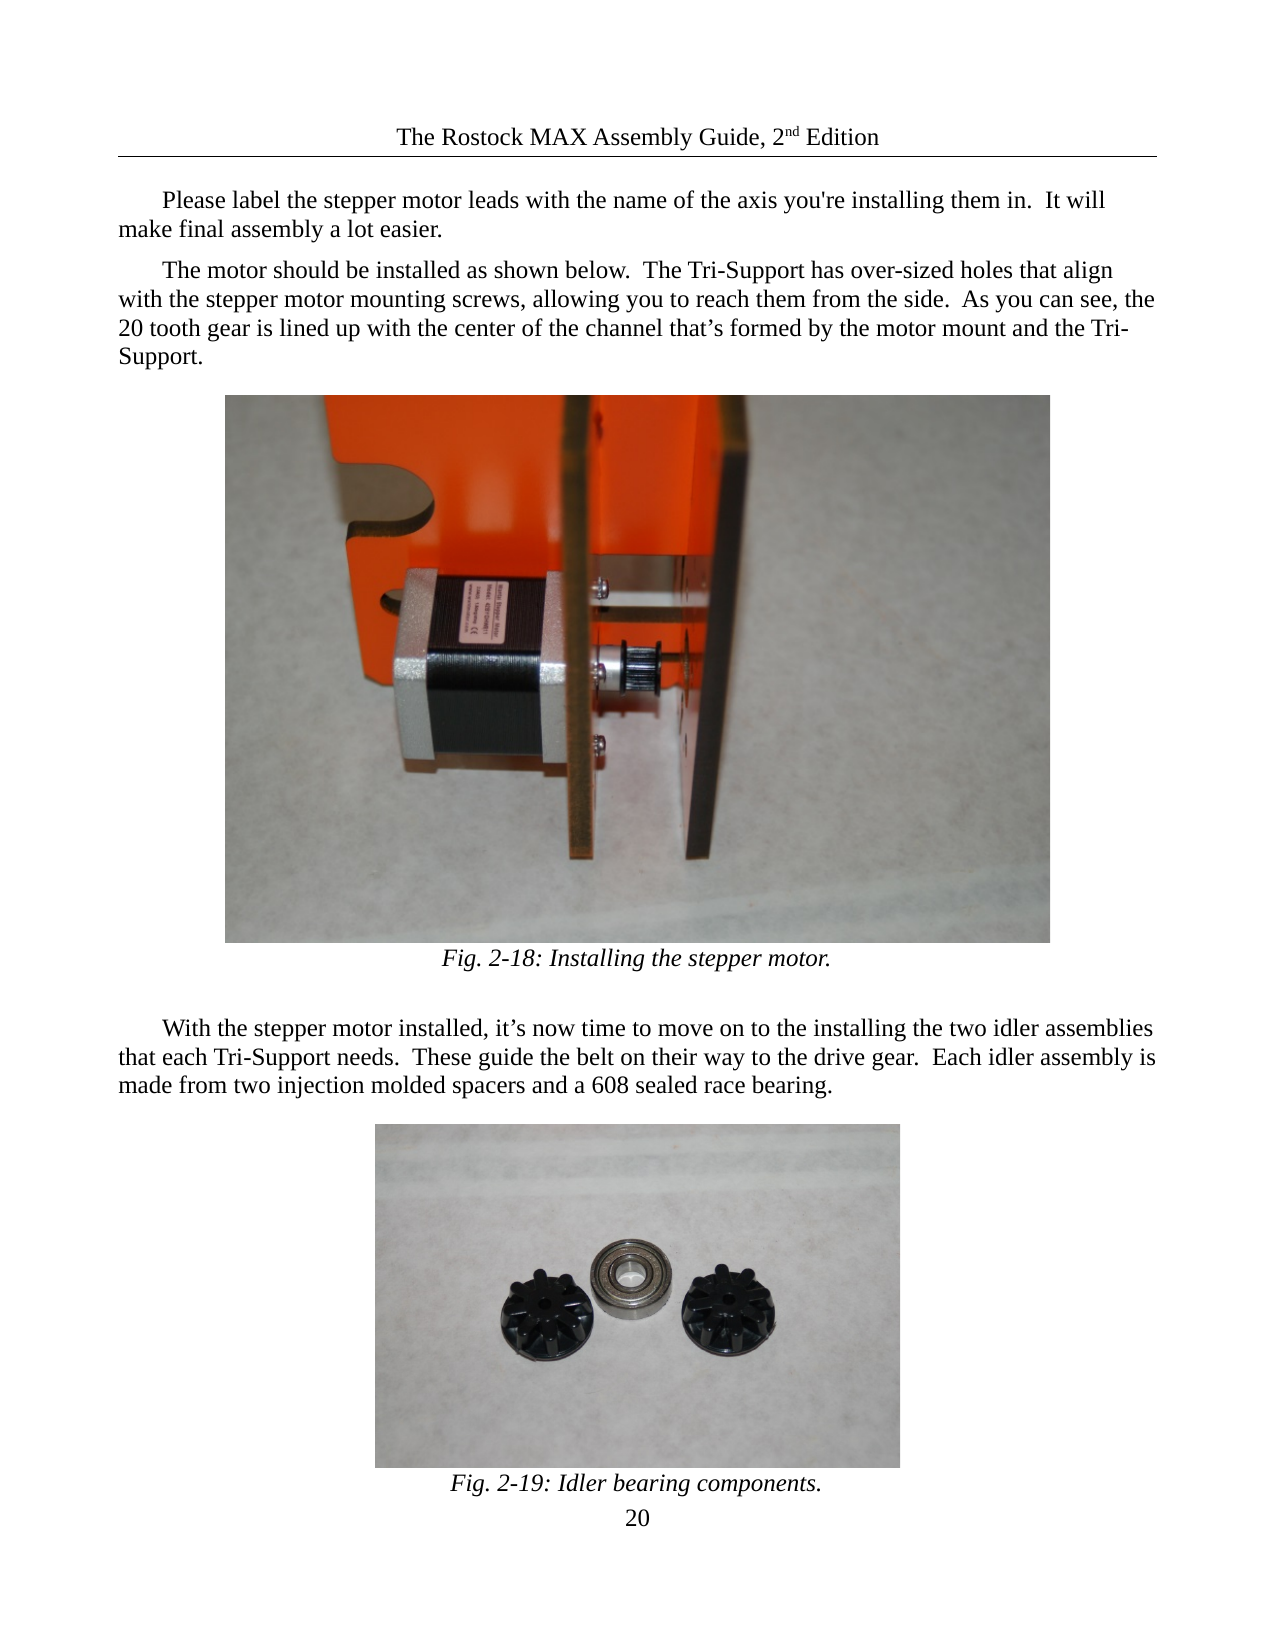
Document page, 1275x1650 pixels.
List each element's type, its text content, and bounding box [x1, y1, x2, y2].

text Please label the stepper motor leads with the name of the axis you're installing them in. It will make final assembly a lot easier. [118, 185, 1157, 243]
text The motor should be installed as shown below. The Tri-Support has over-sized holes that align with the stepper motor mounting screws, allowing you to reach them from the side. As you can see, the 20 tooth gear is lined up with the center of the channel that’s formed by the motor mount and the Tri-Support. [118, 255, 1157, 370]
picture [225, 395, 1051, 943]
picture [375, 1124, 901, 1468]
text With the stepper motor installed, it’s now time to move on to the installing the two idler assemblies that each Tri-Support needs. These guide the belt on their way to the drive gear. Each idler assembly is made from two injection molded spacers and a 608 sealed race bearing. [118, 1013, 1157, 1099]
text Fig. 2-18: Installing the stepper motor. [225, 943, 1050, 972]
text Fig. 2-19: Idler bearing components. [375, 1468, 900, 1496]
